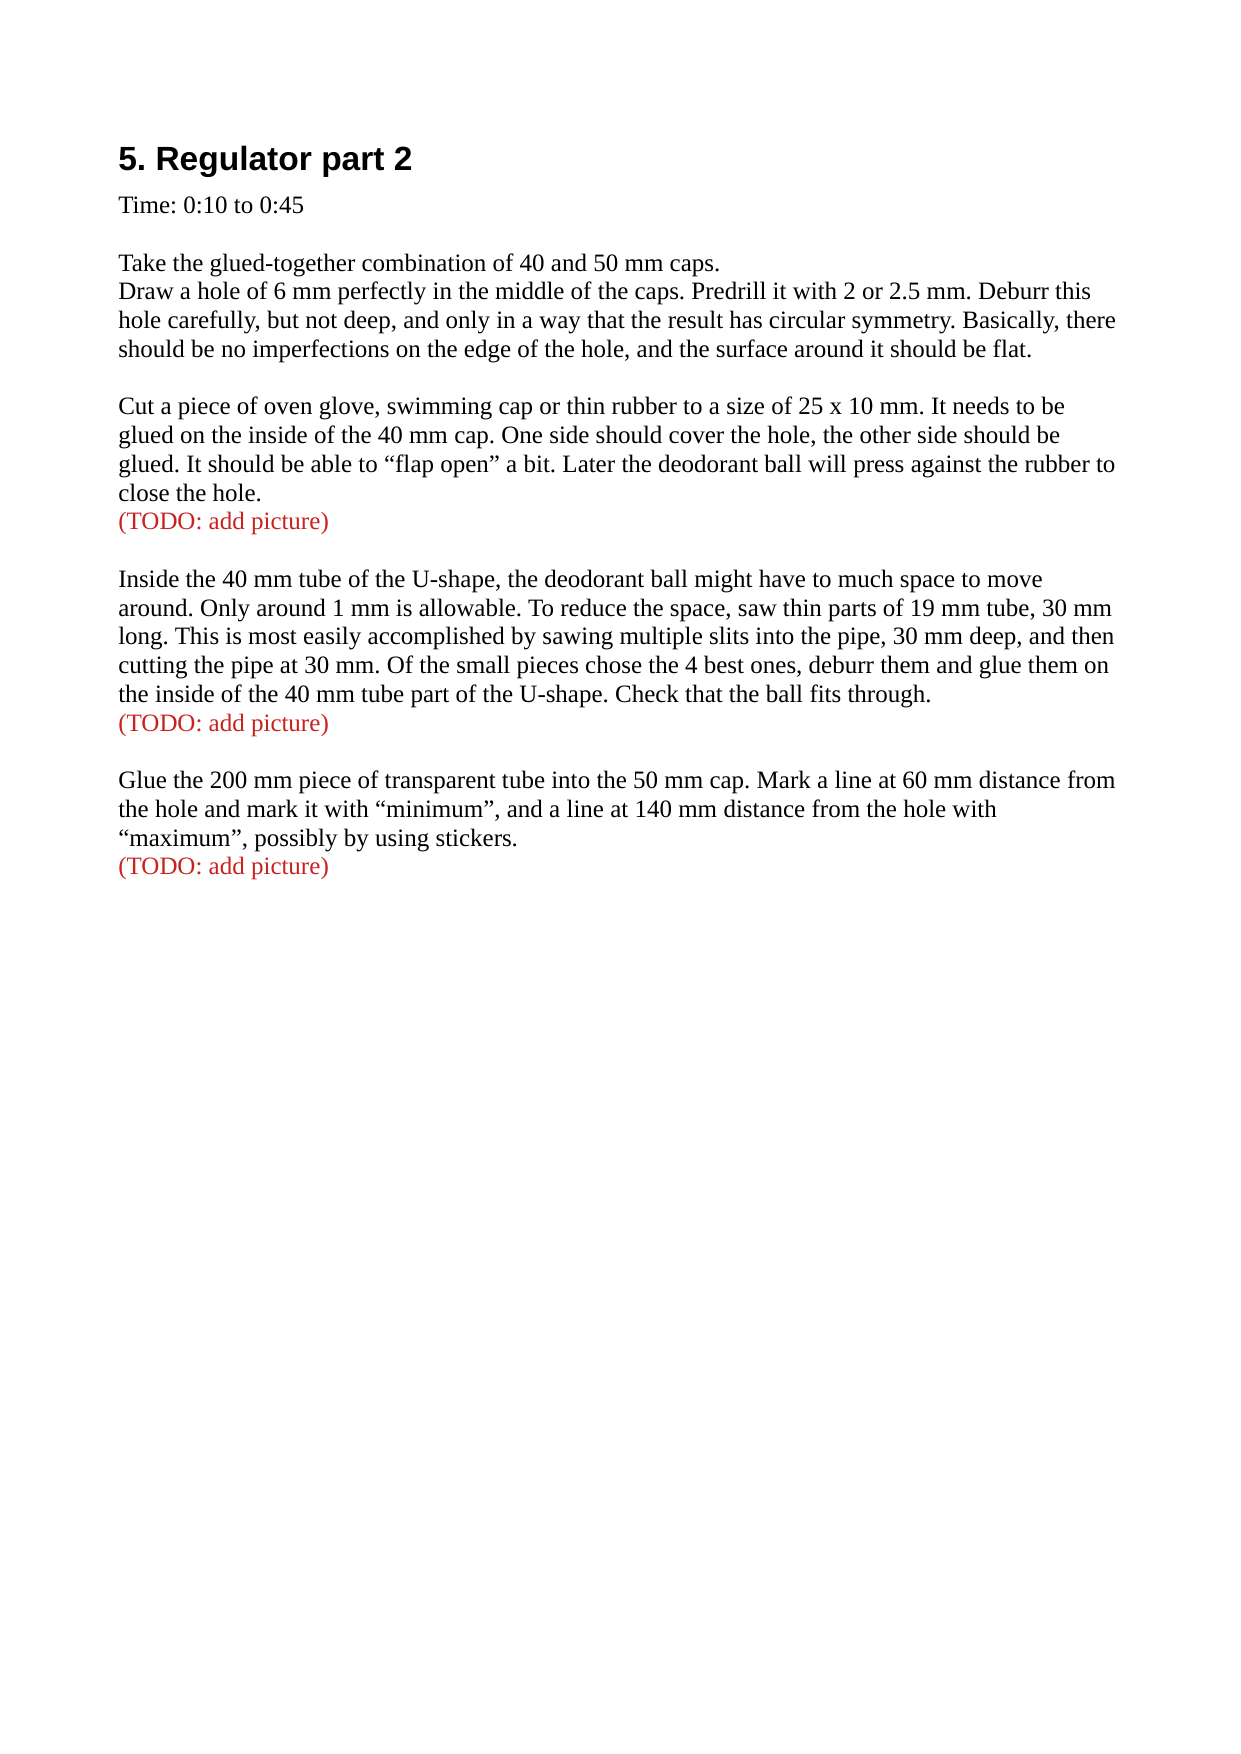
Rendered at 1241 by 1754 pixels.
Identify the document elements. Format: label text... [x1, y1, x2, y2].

subtitle 5. Regulator part 2 [118, 139, 1122, 178]
text Take the glued-together combination of 40 and 50 mm caps. [118, 248, 1122, 276]
text Draw a hole of 6 mm perfectly in the middle of the caps. Predrill it with 2 or 2.5 mm. Deburr this hole carefully, but not deep, and only in a way that the result has circular symmetry. Basically, there should be no imperfections on the edge of the hole, and the surface around it should be flat. [118, 276, 1122, 363]
text Glue the 200 mm piece of transparent tube into the 50 mm cap. Mark a line at 60 mm distance from the hole and mark it with “minimum”, and a line at 140 mm distance from the hole with “maximum”, possibly by using stickers. [118, 765, 1122, 851]
text (TODO: add picture) [118, 506, 1122, 535]
text Cut a piece of oven glove, swimming cap or thin rubber to a size of 25 x 10 mm. It needs to be glued on the inside of the 40 mm cap. One side should cover the hole, the other side should be glued. It should be able to “flap open” a bit. Later the deodorant ball will press against the rubber to close the hole. [118, 391, 1122, 506]
text (TODO: add picture) [118, 708, 1122, 736]
text Inside the 40 mm tube of the U-shape, the deodorant ball might have to much space to move around. Only around 1 mm is allowable. To reduce the space, saw thin parts of 19 mm tube, 30 mm long. This is most easily accomplished by sawing multiple slits into the pipe, 30 mm deep, and then cutting the pipe at 30 mm. Of the small pieces chose the 4 best ones, deburr them and glue them on the inside of the 40 mm tube part of the U-shape. Check that the ball fits through. [118, 564, 1122, 708]
text Time: 0:10 to 0:45 [118, 190, 1122, 219]
text (TODO: add picture) [118, 851, 1122, 880]
